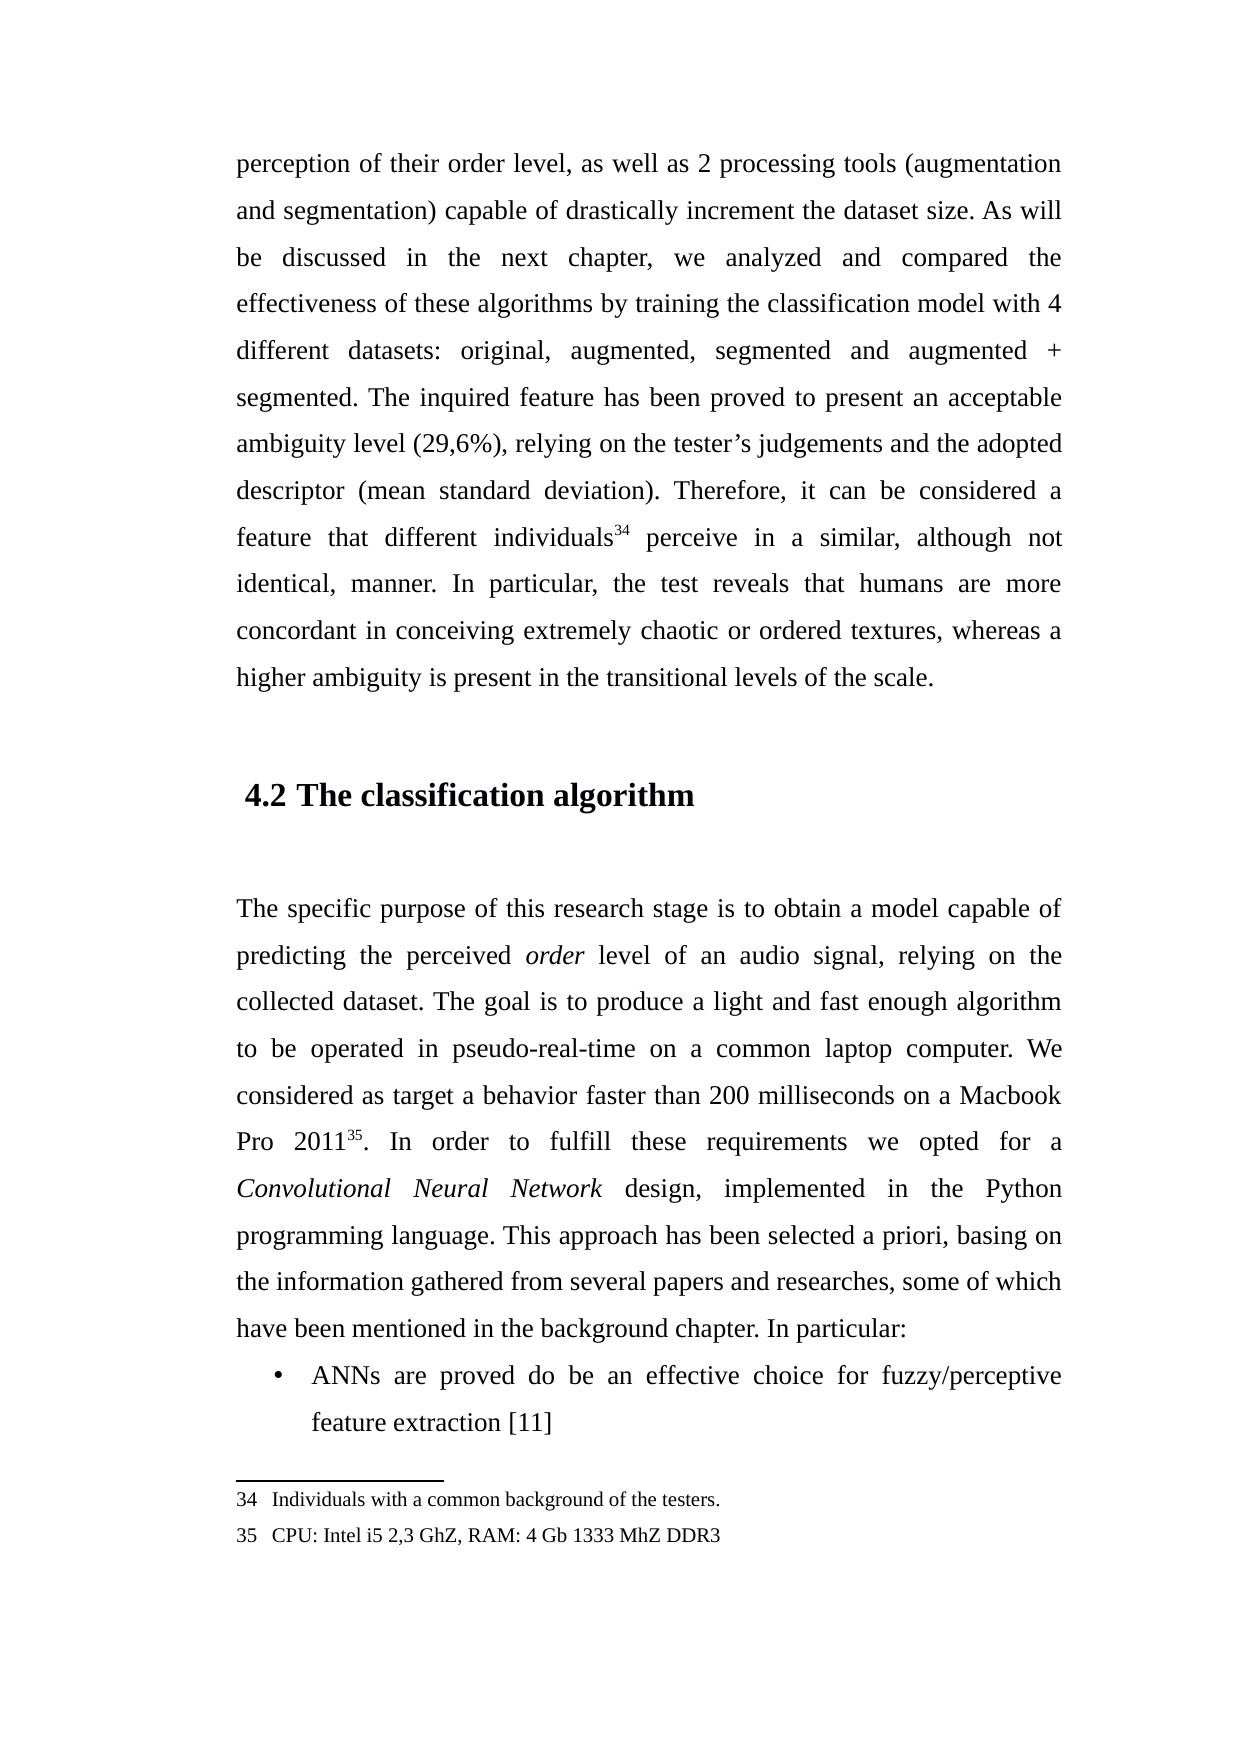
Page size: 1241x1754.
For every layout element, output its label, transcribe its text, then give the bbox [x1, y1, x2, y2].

text perception of their order level, as well as 2 processing tools (augmentation and segmentation) capable of drastically increment the dataset size. As will be discussed in the next chapter, we analyzed and compared the effectiveness of these algorithms by training the classification model with 4 different datasets: original, augmented, segmented and augmented + segmented. The inquired feature has been proved to present an acceptable ambiguity level (29,6%), relying on the tester’s judgements and the adopted descriptor (mean standard deviation). Therefore, it can be considered a feature that different individuals perceive in a similar, although not identical, manner. In particular, the test reveals that humans are more concordant in conceiving extremely chaotic or ordered textures, whereas a higher ambiguity is present in the transitional levels of the scale. [236, 148, 1063, 692]
list ANNs are proved do be an effective choice for fuzzy/perceptive feature extraction [11] [274, 1359, 1063, 1437]
text The specific purpose of this research stage is to obtain a model capable of predicting the perceived order level of an audio signal, relying on the collected dataset. The goal is to produce a light and fast enough algorithm to be operated in pseudo-real-time on a common laptop computer. We considered as target a behavior faster than 200 milliseconds on a Macbook Pro 2011. In order to fulfill these requirements we opted for a Convolutional Neural Network design, implemented in the Python programming language. This approach has been selected a priori, basing on the information gathered from several papers and researches, some of which have been mentioned in the background chapter. In particular: [236, 892, 1063, 1343]
subtitle The classification algorithm [236, 775, 1063, 814]
text CPU: Intel i5 2,3 GhZ, RAM: 4 Gb 1333 MhZ DDR3 [236, 1523, 1063, 1547]
text Individuals with a common background of the testers. [236, 1487, 1063, 1511]
